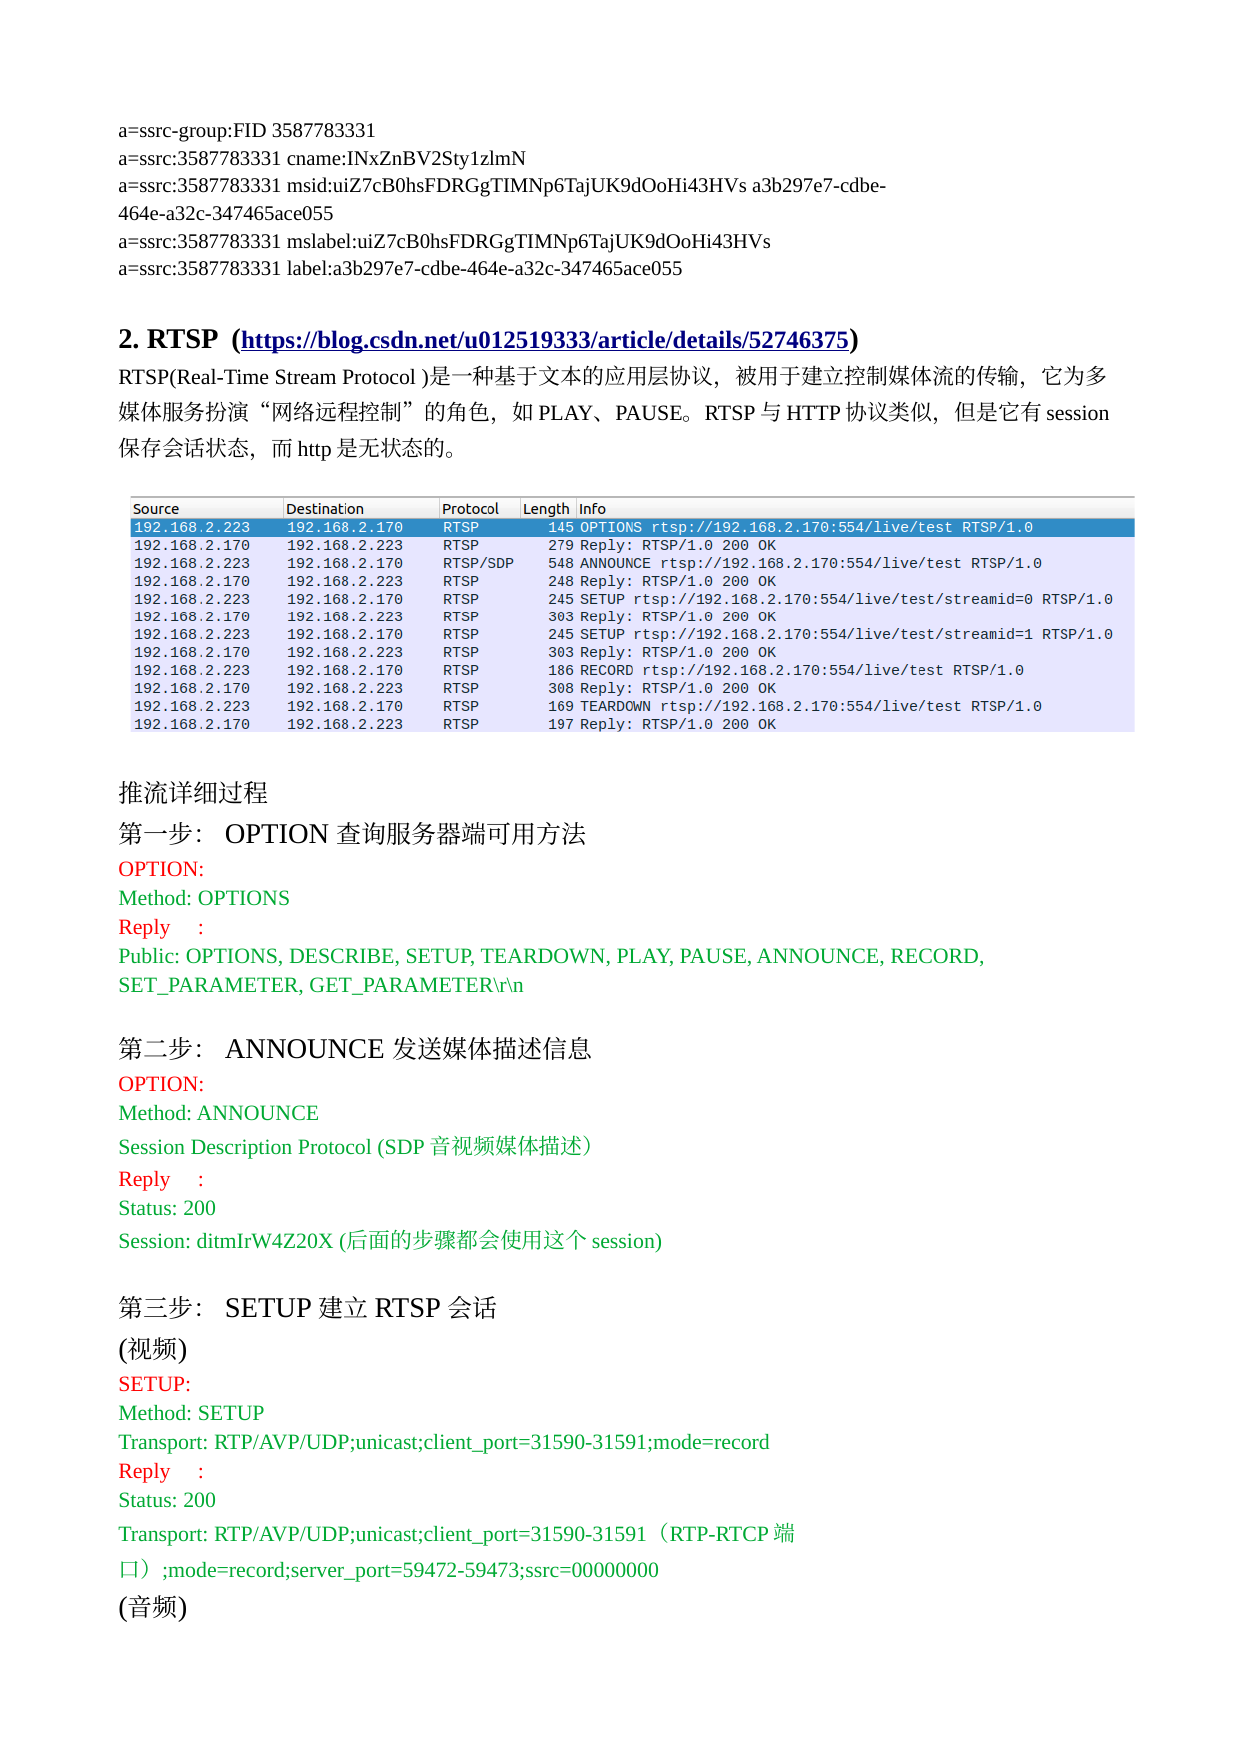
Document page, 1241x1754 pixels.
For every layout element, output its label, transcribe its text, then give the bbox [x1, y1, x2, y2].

text Method: ANNOUNCE [118, 1100, 1122, 1126]
text 第⼆步： ANNOUNCE 发送媒体描述信息 [118, 1030, 1122, 1066]
text OPTION: [118, 856, 1122, 882]
text Transport: RTP/AVP/UDP;unicast;client_port=31590-31591（RTP-RTCP端口）;mode=record;server_port=59472-59473;ssrc=00000000 [118, 1516, 1122, 1583]
text RTSP(Real-Time Stream Protocol )是⼀种基于⽂本的应⽤层协议，被⽤于建⽴控制媒体流的传输，它为多媒体服务扮演“⽹络远程控制”的⻆⾊，如PLAY、PAUSE。RTSP与HTTP协议类似，但是它有session保存会话状态，而http是无状态的。 [118, 359, 1122, 463]
text a=ssrc:3587783331 mslabel:uiZ7cB0hsFDRGgTIMNp6TajUK9dOoHi43HVs [118, 228, 1122, 253]
text 第三步： SETUP 建⽴ RTSP 会话 [118, 1288, 1122, 1324]
text Transport: RTP/AVP/UDP;unicast;client_port=31590-31591;mode=record [118, 1429, 1122, 1454]
text 第⼀步： OPTION 查询服务器端可⽤⽅法 [118, 815, 1122, 851]
text Method: OPTIONS [118, 885, 1122, 911]
text Reply : [118, 1458, 1122, 1483]
text a=ssrc:3587783331 msid:uiZ7cB0hsFDRGgTIMNp6TajUK9dOoHi43HVs a3b297e7-cdbe- [118, 173, 1122, 197]
text Session Description Protocol (SDP音视频媒体描述） [118, 1129, 1122, 1161]
text SETUP: [118, 1371, 1122, 1396]
text OPTION: [118, 1071, 1122, 1097]
text Session: ditmIrW4Z20X (后面的步骤都会使用这个session) [118, 1223, 1122, 1255]
text 2. RTSP (https://blog.csdn.net/u012519333/article/details/52746375) [118, 322, 1122, 354]
text (视频) [118, 1330, 1122, 1366]
text a=ssrc:3587783331 label:a3b297e7-cdbe-464e-a32c-347465ace055 [118, 256, 1122, 280]
text Method: SETUP [118, 1400, 1122, 1425]
text a=ssrc:3587783331 cname:INxZnBV2Sty1zlmN [118, 146, 1122, 170]
text Reply : [118, 914, 1122, 939]
picture [130, 496, 1135, 732]
text (音频) [118, 1588, 1122, 1624]
text Reply : [118, 1166, 1122, 1191]
text Status: 200 [118, 1487, 1122, 1512]
text Status: 200 [118, 1194, 1122, 1220]
text Public: OPTIONS, DESCRIBE, SETUP, TEARDOWN, PLAY, PAUSE, ANNOUNCE, RECORD, SET_PARAMETER, GET_PARAMETER\r\n [118, 943, 1122, 997]
text 推流详细过程 [118, 774, 1122, 810]
text 464e-a32c-347465ace055 [118, 201, 1122, 225]
text a=ssrc-group:FID 3587783331 [118, 118, 1122, 142]
